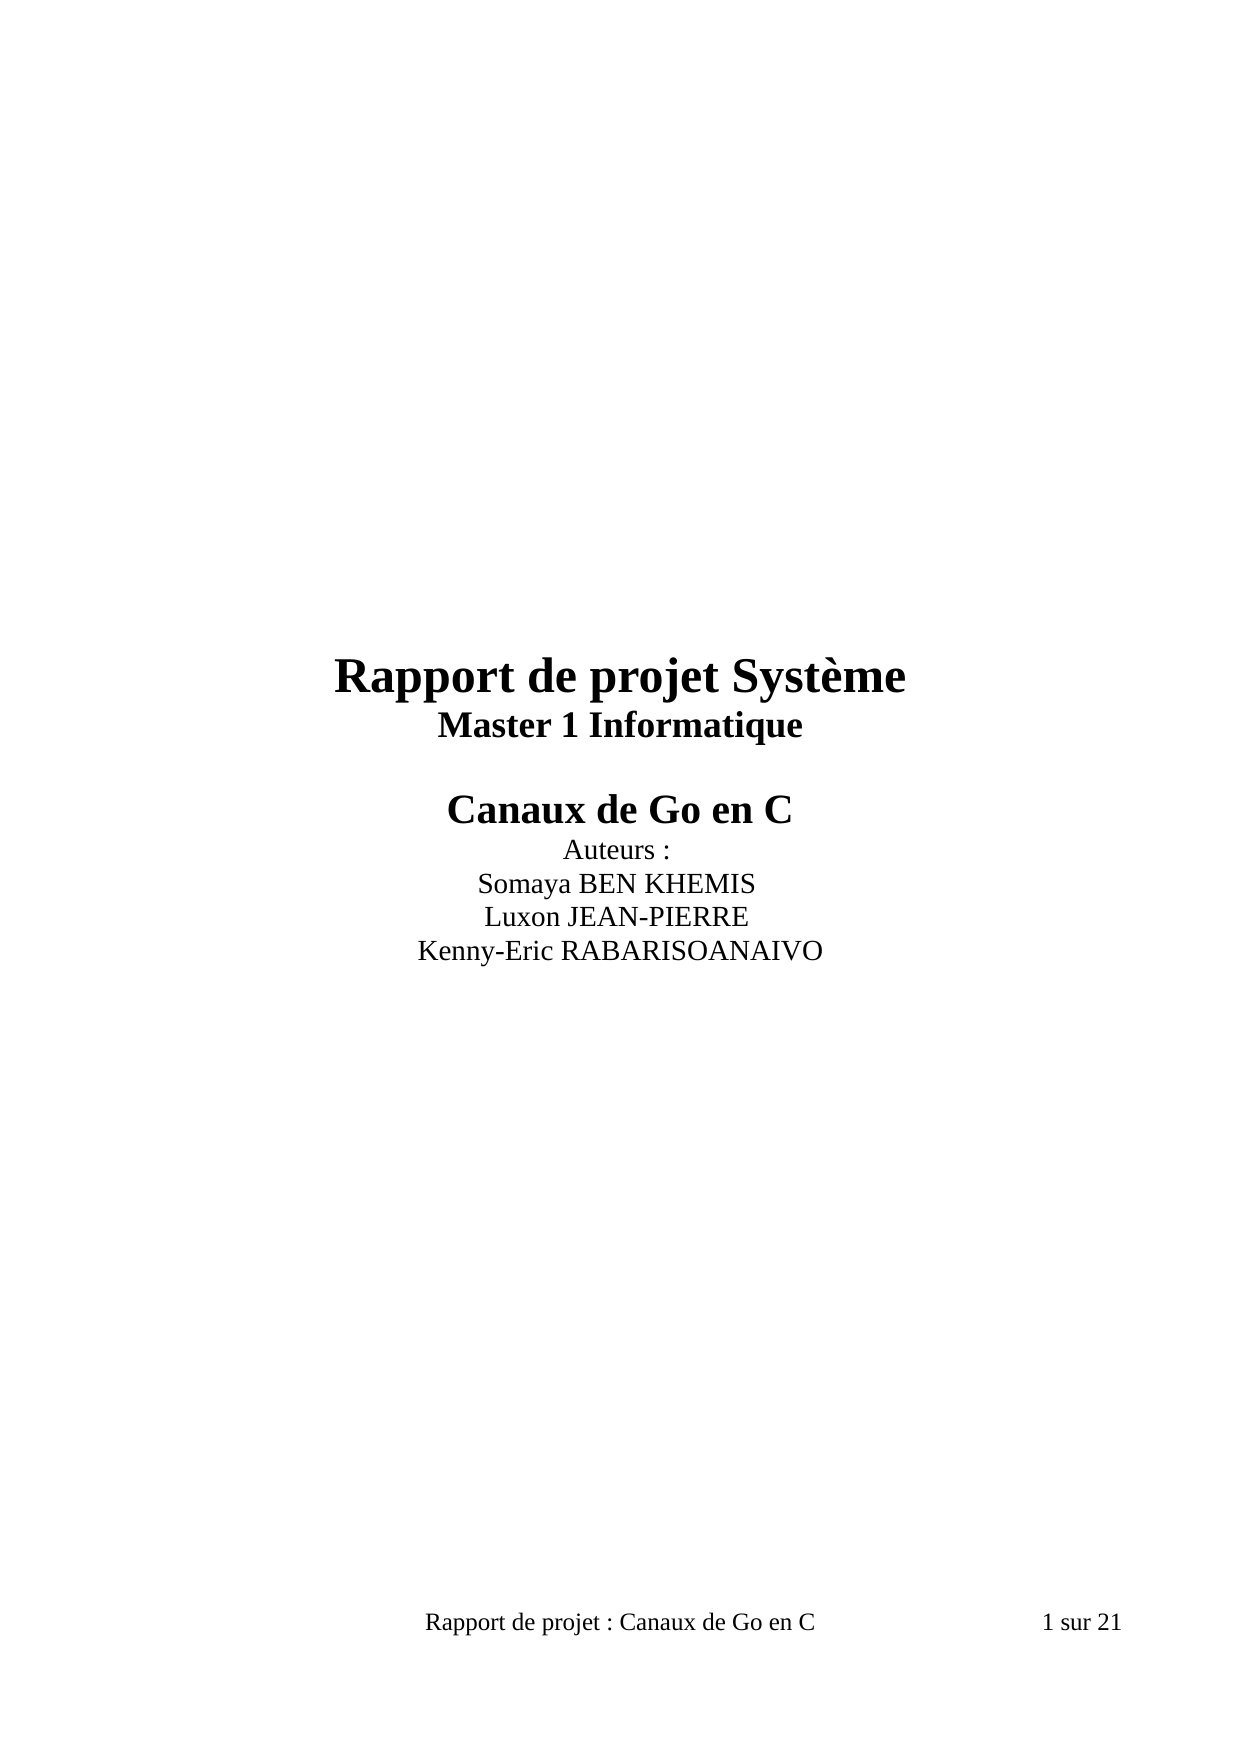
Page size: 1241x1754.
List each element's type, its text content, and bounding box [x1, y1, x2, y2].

text Rapport de projet Système [118, 645, 1122, 703]
text Master 1 Informatique [118, 703, 1122, 746]
text Kenny-Eric RABARISOANAIVO [118, 933, 1122, 966]
text Canaux de Go en C [118, 784, 1122, 832]
text Luxon JEAN-PIERRE [118, 899, 1122, 933]
text Somaya BEN KHEMIS [118, 866, 1122, 899]
text Auteurs : [118, 832, 1122, 866]
